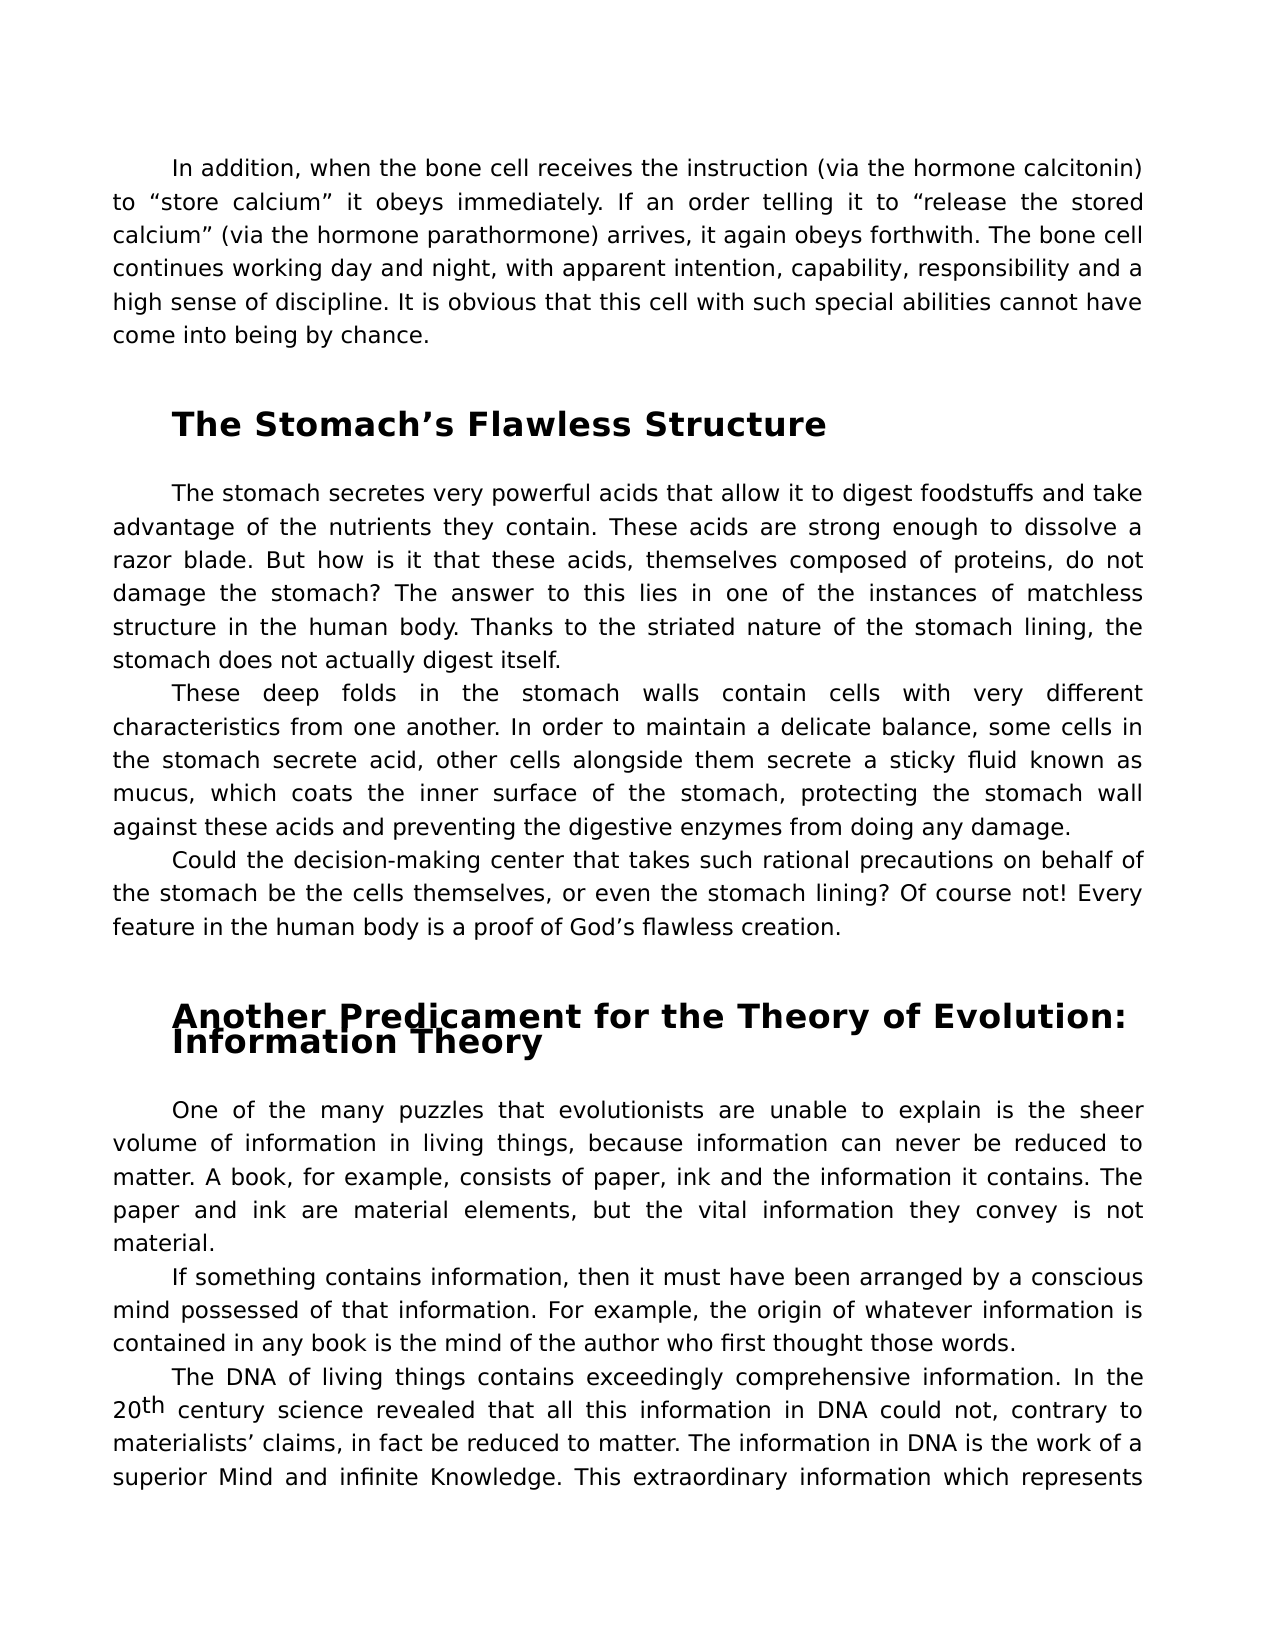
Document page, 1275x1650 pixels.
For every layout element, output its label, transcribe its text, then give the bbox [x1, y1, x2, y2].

text If something contains information, then it must have been arranged by a conscious mind possessed of that information. For example, the origin of whatever information is contained in any book is the mind of the author who first thought those words. [112, 1258, 1145, 1358]
text The stomach secretes very powerful acids that allow it to digest foodstuffs and take advantage of the nutrients they contain. These acids are strong enough to dissolve a razor blade. But how is it that these acids, themselves composed of proteins, do not damage the stomach? The answer to this lies in one of the instances of matchless structure in the human body. Thanks to the striated nature of the stomach lining, the stomach does not actually digest itself. [112, 475, 1145, 675]
text Another Predicament for the Theory of Evolution: [112, 1008, 1145, 1033]
text The DNA of living things contains exceedingly comprehensive information. In the 20th century science revealed that all this information in DNA could not, contrary to materialists’ claims, in fact be reduced to matter. The information in DNA is the work of a superior Mind and infinite Knowledge. This extraordinary information which represents [112, 1358, 1145, 1492]
text In addition, when the bone cell receives the instruction (via the hormone calcitonin) to “store calcium” it obeys immediately. If an order telling it to “release the stored calcium” (via the hormone parathormone) arrives, it again obeys forthwith. The bone cell continues working day and night, with apparent intention, capability, responsibility and a high sense of discipline. It is obvious that this cell with such special abilities cannot have come into being by chance. [112, 150, 1145, 350]
text One of the many puzzles that evolutionists are unable to explain is the sheer volume of information in living things, because information can never be reduced to matter. A book, for example, consists of paper, ink and the information it contains. The paper and ink are material elements, but the vital information they convey is not material. [112, 1092, 1145, 1258]
text Could the decision-making center that takes such rational precautions on behalf of the stomach be the cells themselves, or even the stomach lining? Of course not! Every feature in the human body is a proof of God’s flawless creation. [112, 842, 1145, 942]
text Information Theory [112, 1033, 1145, 1058]
text These deep folds in the stomach walls contain cells with very different characteristics from one another. In order to maintain a delicate balance, some cells in the stomach secrete acid, other cells alongside them secrete a sticky fluid known as mucus, which coats the inner surface of the stomach, protecting the stomach wall against these acids and preventing the digestive enzymes from doing any damage. [112, 675, 1145, 842]
text The Stomach’s Flawless Structure [112, 417, 1145, 442]
